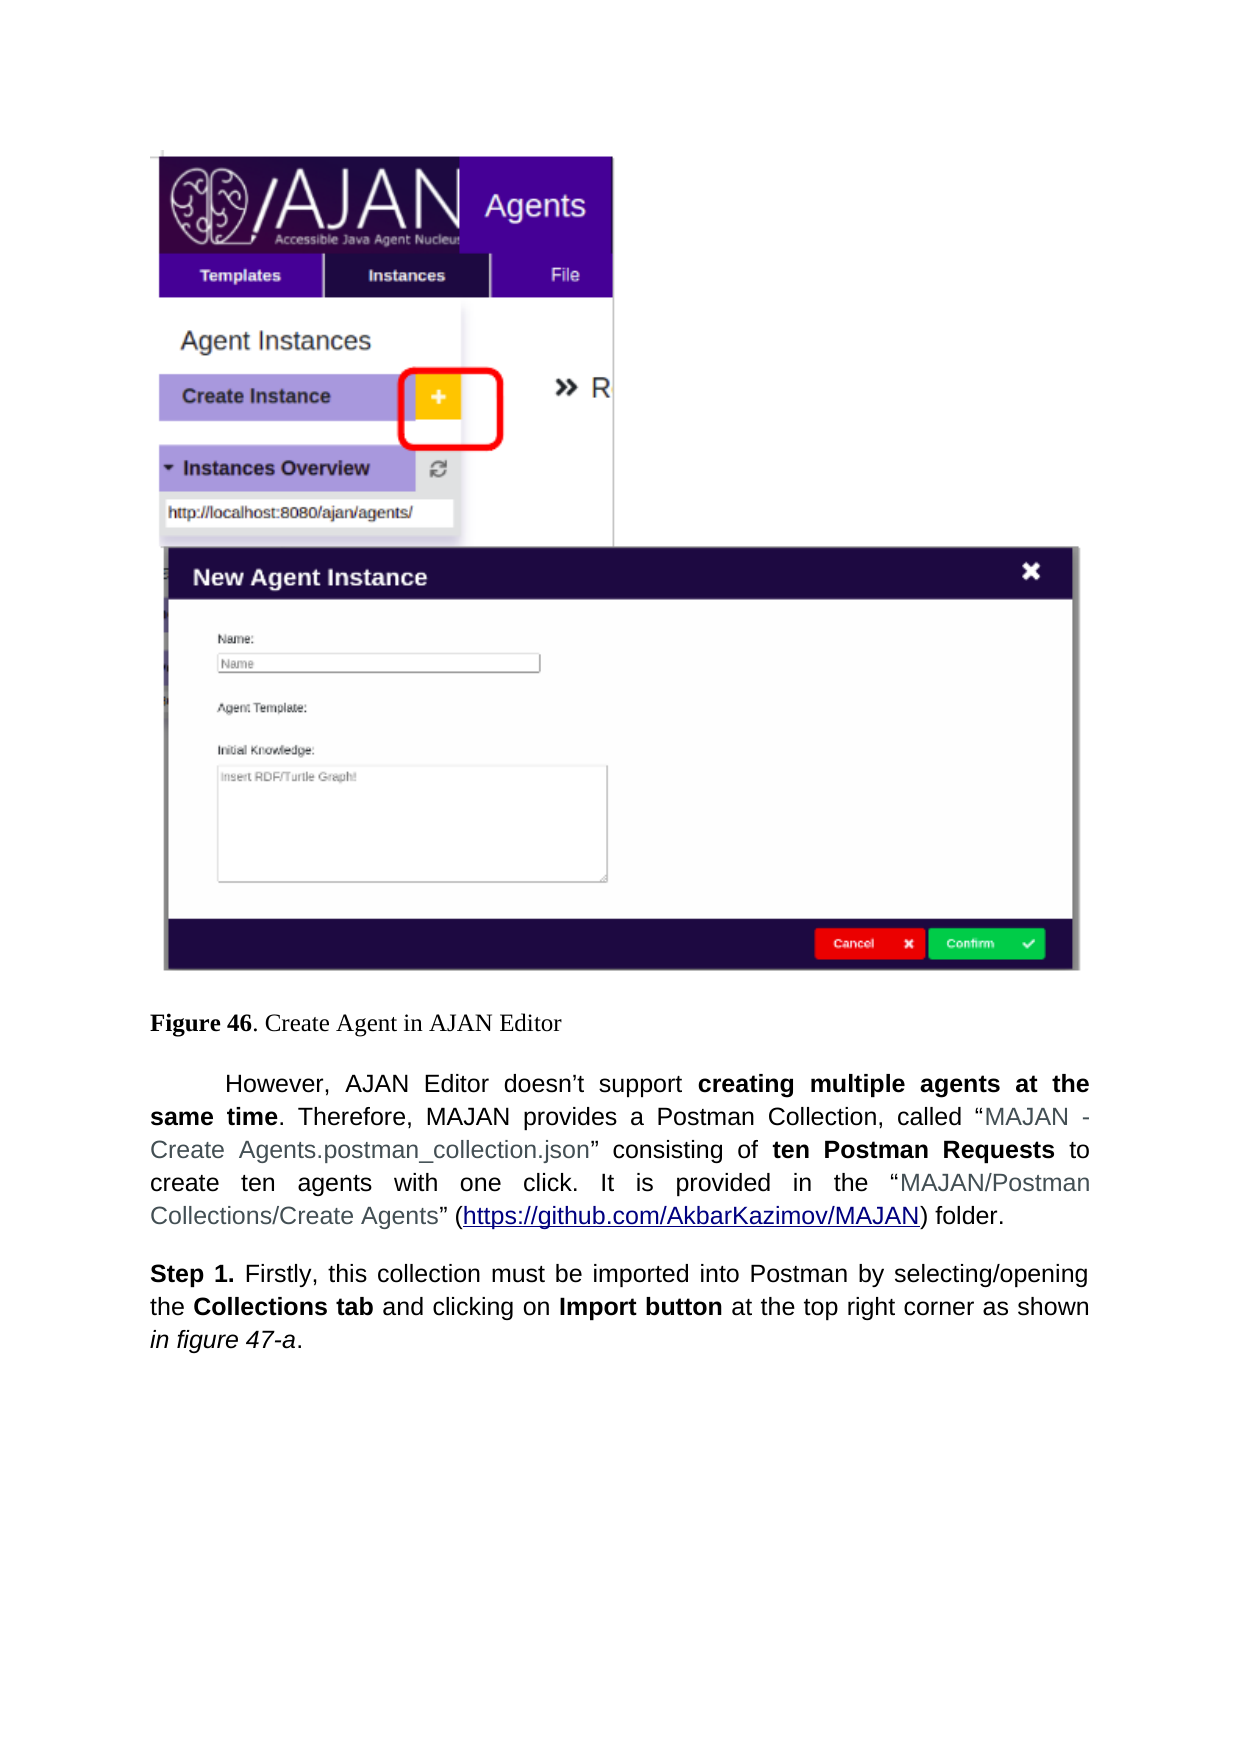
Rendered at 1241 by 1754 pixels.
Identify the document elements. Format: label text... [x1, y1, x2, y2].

picture [150, 150, 1082, 977]
text Step 1. Firstly, this collection must be imported into Postman by selecting/opening the Collections tab and clicking on Import button at the top right corner as shown in figure 47-a. [150, 1259, 1090, 1354]
text However, AJAN Editor doesn’t support creating multiple agents at the same time. Therefore, MAJAN provides a Postman Collection, called “MAJAN - Create Agents.postman_collection.json” consisting of ten Postman Requests to create ten agents with one click. It is provided in the “MAJAN/Postman Collections/Create Agents” (https://github.com/AkbarKazimov/MAJAN) folder. [150, 1069, 1090, 1230]
text Figure 46. Create Agent in AJAN Editor [150, 1008, 1090, 1037]
